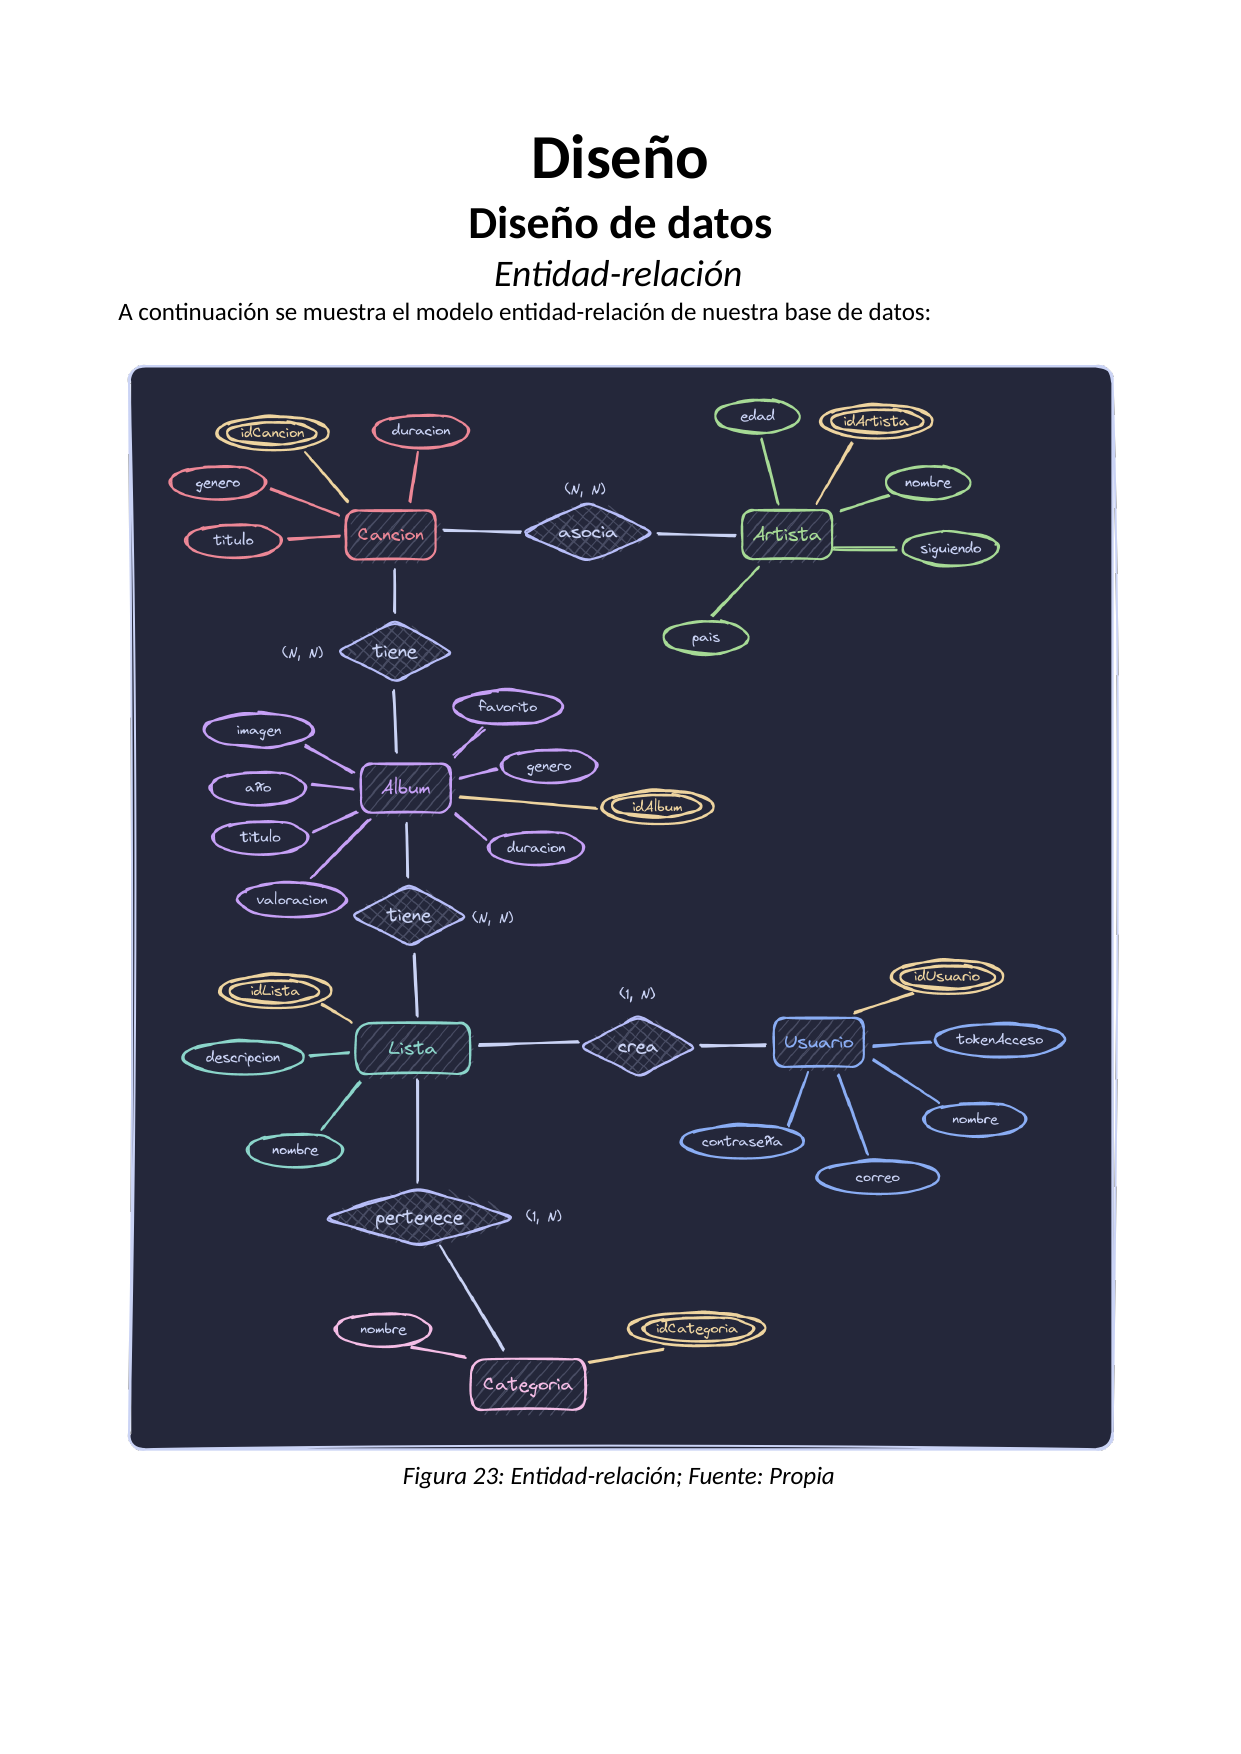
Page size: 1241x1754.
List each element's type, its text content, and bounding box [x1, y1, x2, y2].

text Diseño [118, 118, 1122, 194]
picture [118, 355, 1123, 1460]
text Entidad-relación [118, 250, 1122, 296]
text Figura 23: Entidad-relación; Fuente: Propia [118, 1460, 1122, 1491]
text A continuación se muestra el modelo entidad-relación de nuestra base de datos: [118, 296, 1122, 327]
text Diseño de datos [118, 194, 1122, 250]
